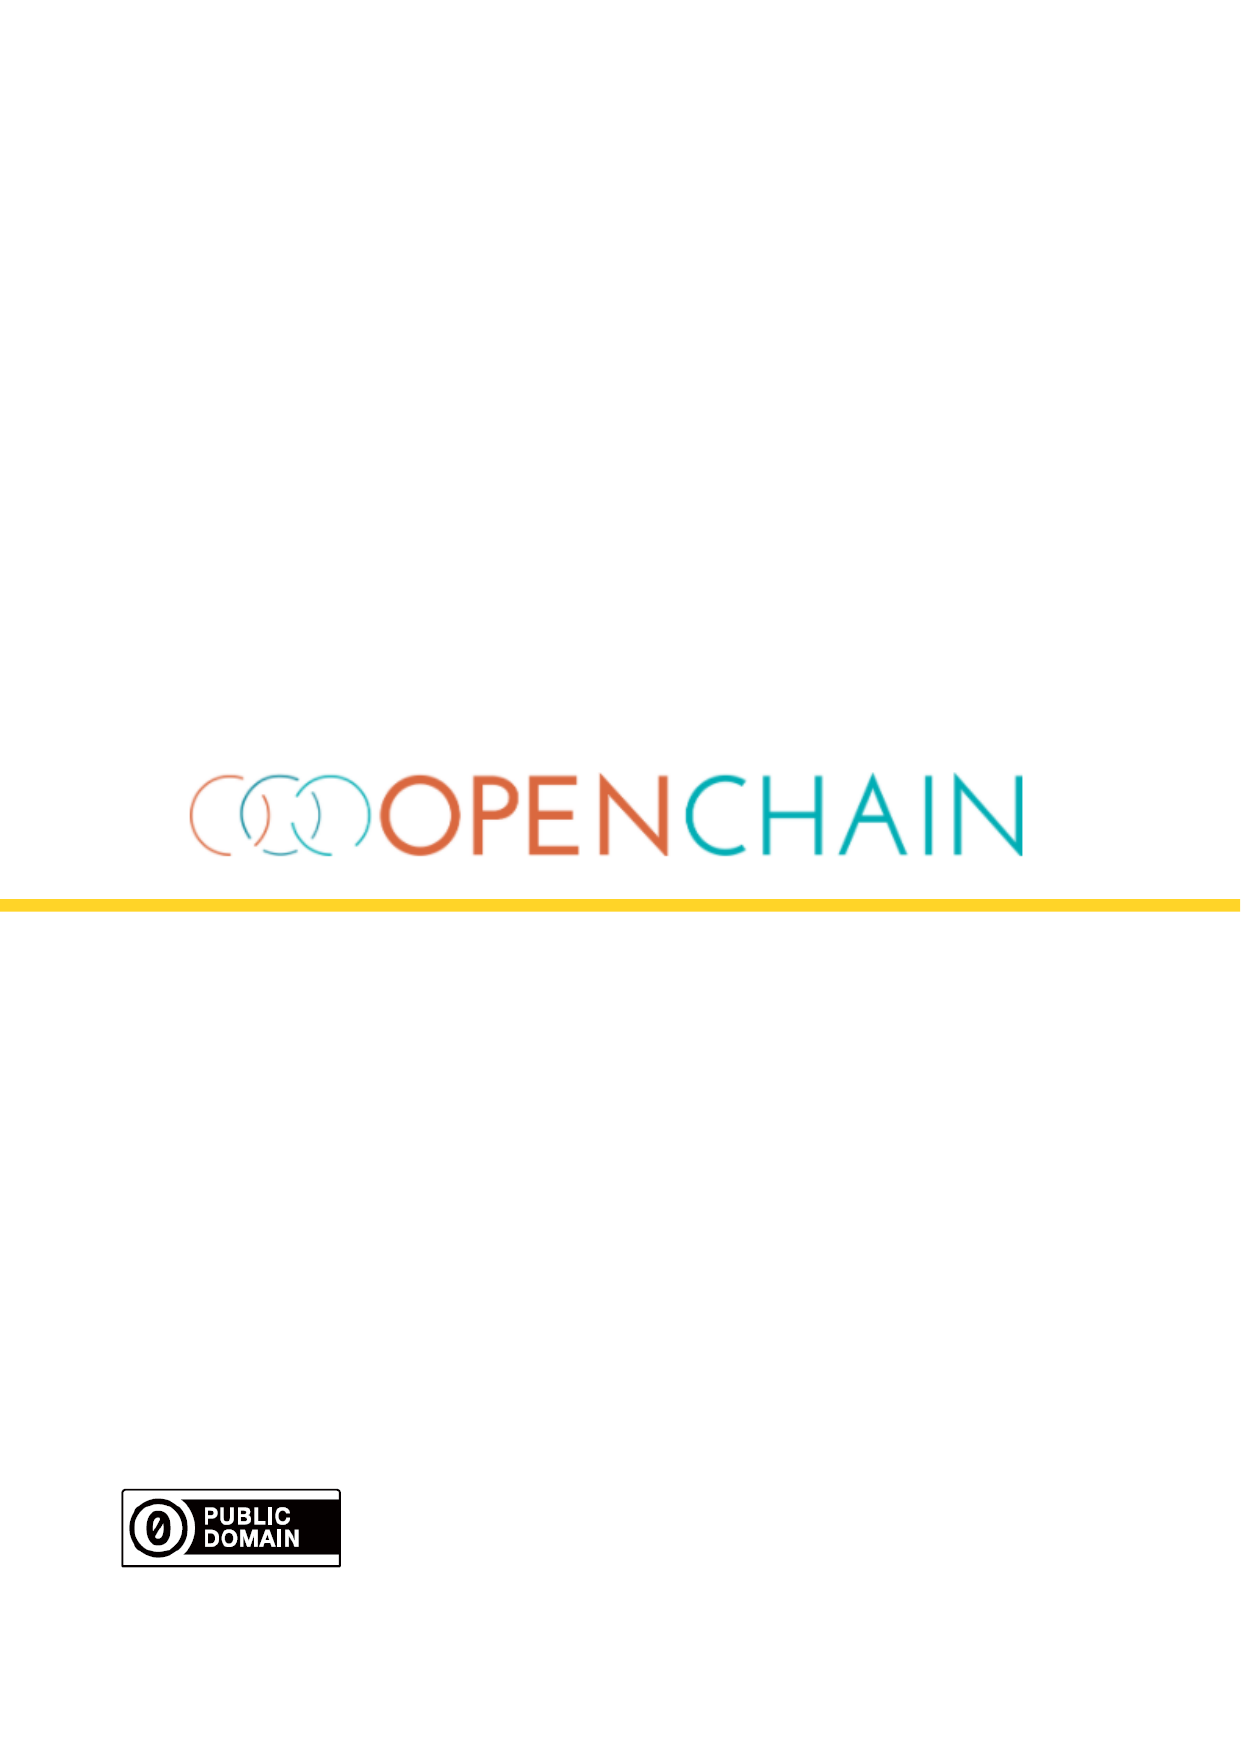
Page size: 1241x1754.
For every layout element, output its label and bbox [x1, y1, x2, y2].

picture [117, 1484, 347, 1573]
picture [137, 741, 1103, 891]
